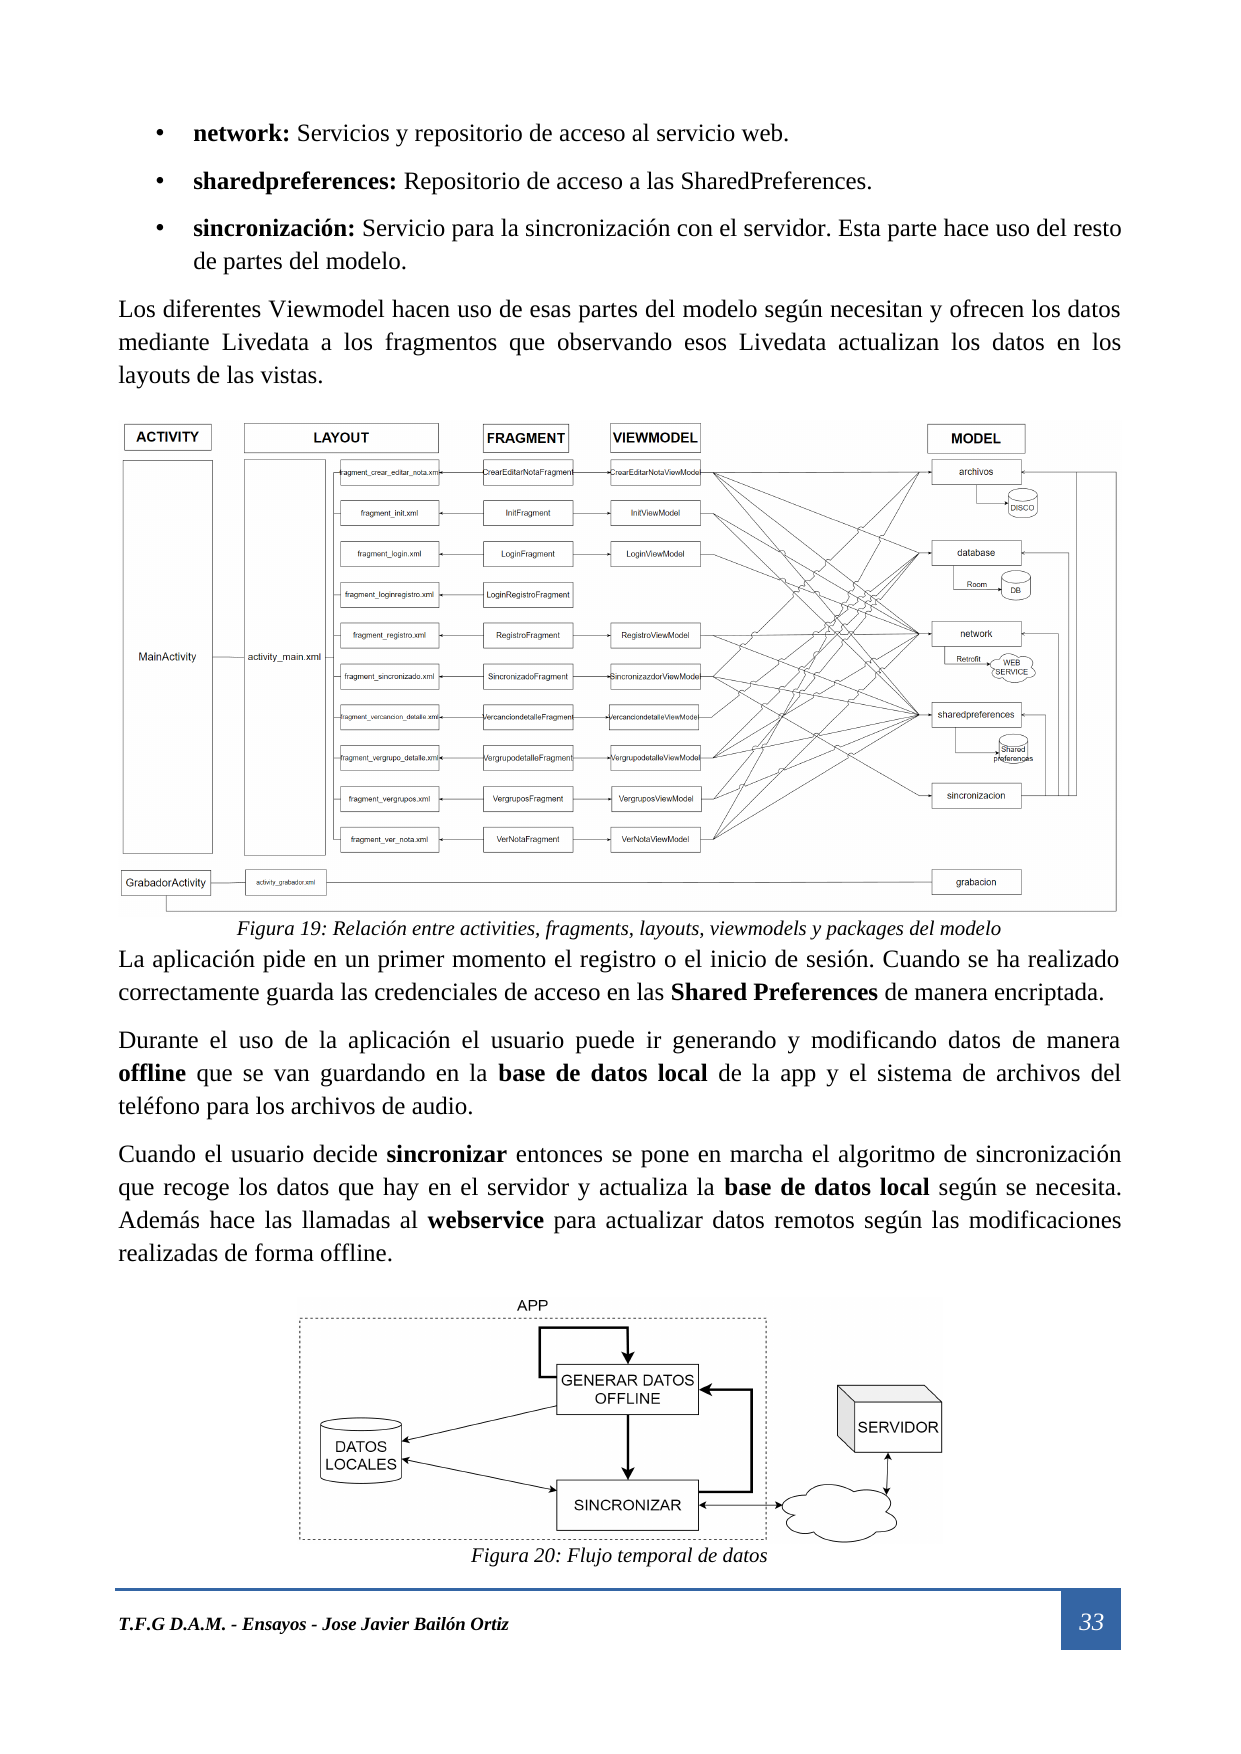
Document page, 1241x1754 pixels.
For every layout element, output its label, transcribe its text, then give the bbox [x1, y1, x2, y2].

text Figura 19: Relación entre activities, fragments, layouts, viewmodels y packages del modelo [118, 917, 1122, 940]
text Cuando el usuario decide sincronizar entonces se pone en marcha el algoritmo de sincronización que recoge los datos que hay en el servidor y actualiza la base de datos local según se necesita. Además hace las llamadas al webservice para actualizar datos remotos según las modificaciones realizadas de forma offline. [118, 1139, 1122, 1267]
text La aplicación pide en un primer momento el registro o el inicio de sesión. Cuando se ha realizado correctamente guarda las credenciales de acceso en las Shared Preferences de manera encriptada. [118, 940, 1122, 1006]
picture [118, 420, 1123, 917]
list sincronización: Servicio para la sincronización con el servidor. Esta parte hace uso del resto de partes del modelo. [156, 213, 1122, 275]
text Figura 20: Flujo temporal de datos [297, 1544, 943, 1567]
list sharedpreferences: Repositorio de acceso a las SharedPreferences. [156, 166, 1122, 194]
text Durante el uso de la aplicación el usuario puede ir generando y modificando datos de manera offline que se van guardando en la base de datos local de la app y el sistema de archivos del teléfono para los archivos de audio. [118, 1025, 1122, 1120]
text [118, 408, 1122, 420]
picture [297, 1297, 944, 1544]
text Los diferentes Viewmodel hacen uso de esas partes del modelo según necesitan y ofrecen los datos mediante Livedata a los fragmentos que observando esos Livedata actualizan los datos en los layouts de las vistas. [118, 294, 1122, 389]
list network: Servicios y repositorio de acceso al servicio web. [156, 118, 1122, 147]
